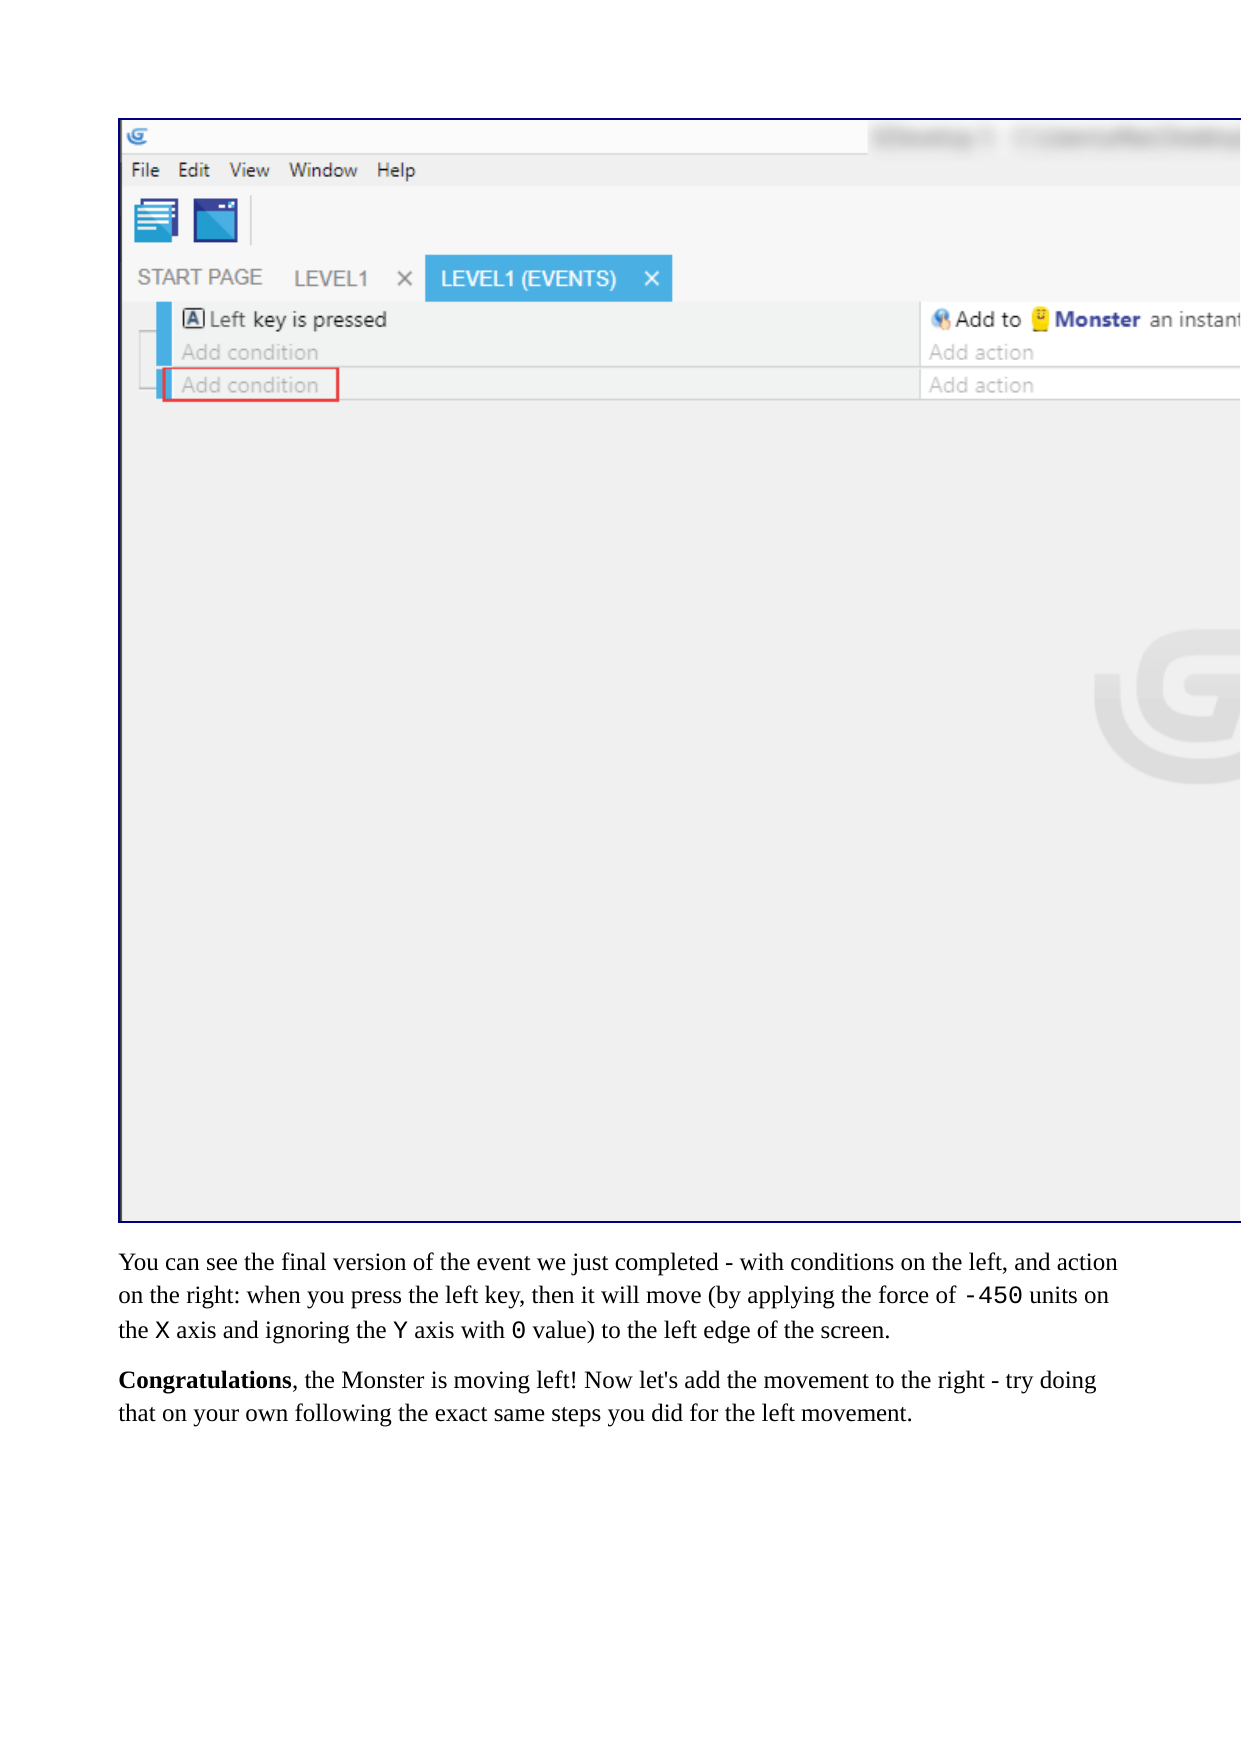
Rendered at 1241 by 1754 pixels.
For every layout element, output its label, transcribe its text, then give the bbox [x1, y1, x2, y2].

text You can see the final version of the event we just completed - with conditions on the left, and action on the right: when you press the left key, then it will move (by applying the force of -450 units on the X axis and ignoring the Y axis with 0 value) to the left edge of the screen. [118, 1247, 1122, 1346]
text Congratulations, the Monster is moving left! Now let's add the movement to the right - try doing that on your own following the exact same steps you did for the left movement. [118, 1365, 1122, 1427]
picture [120, 120, 1241, 1221]
